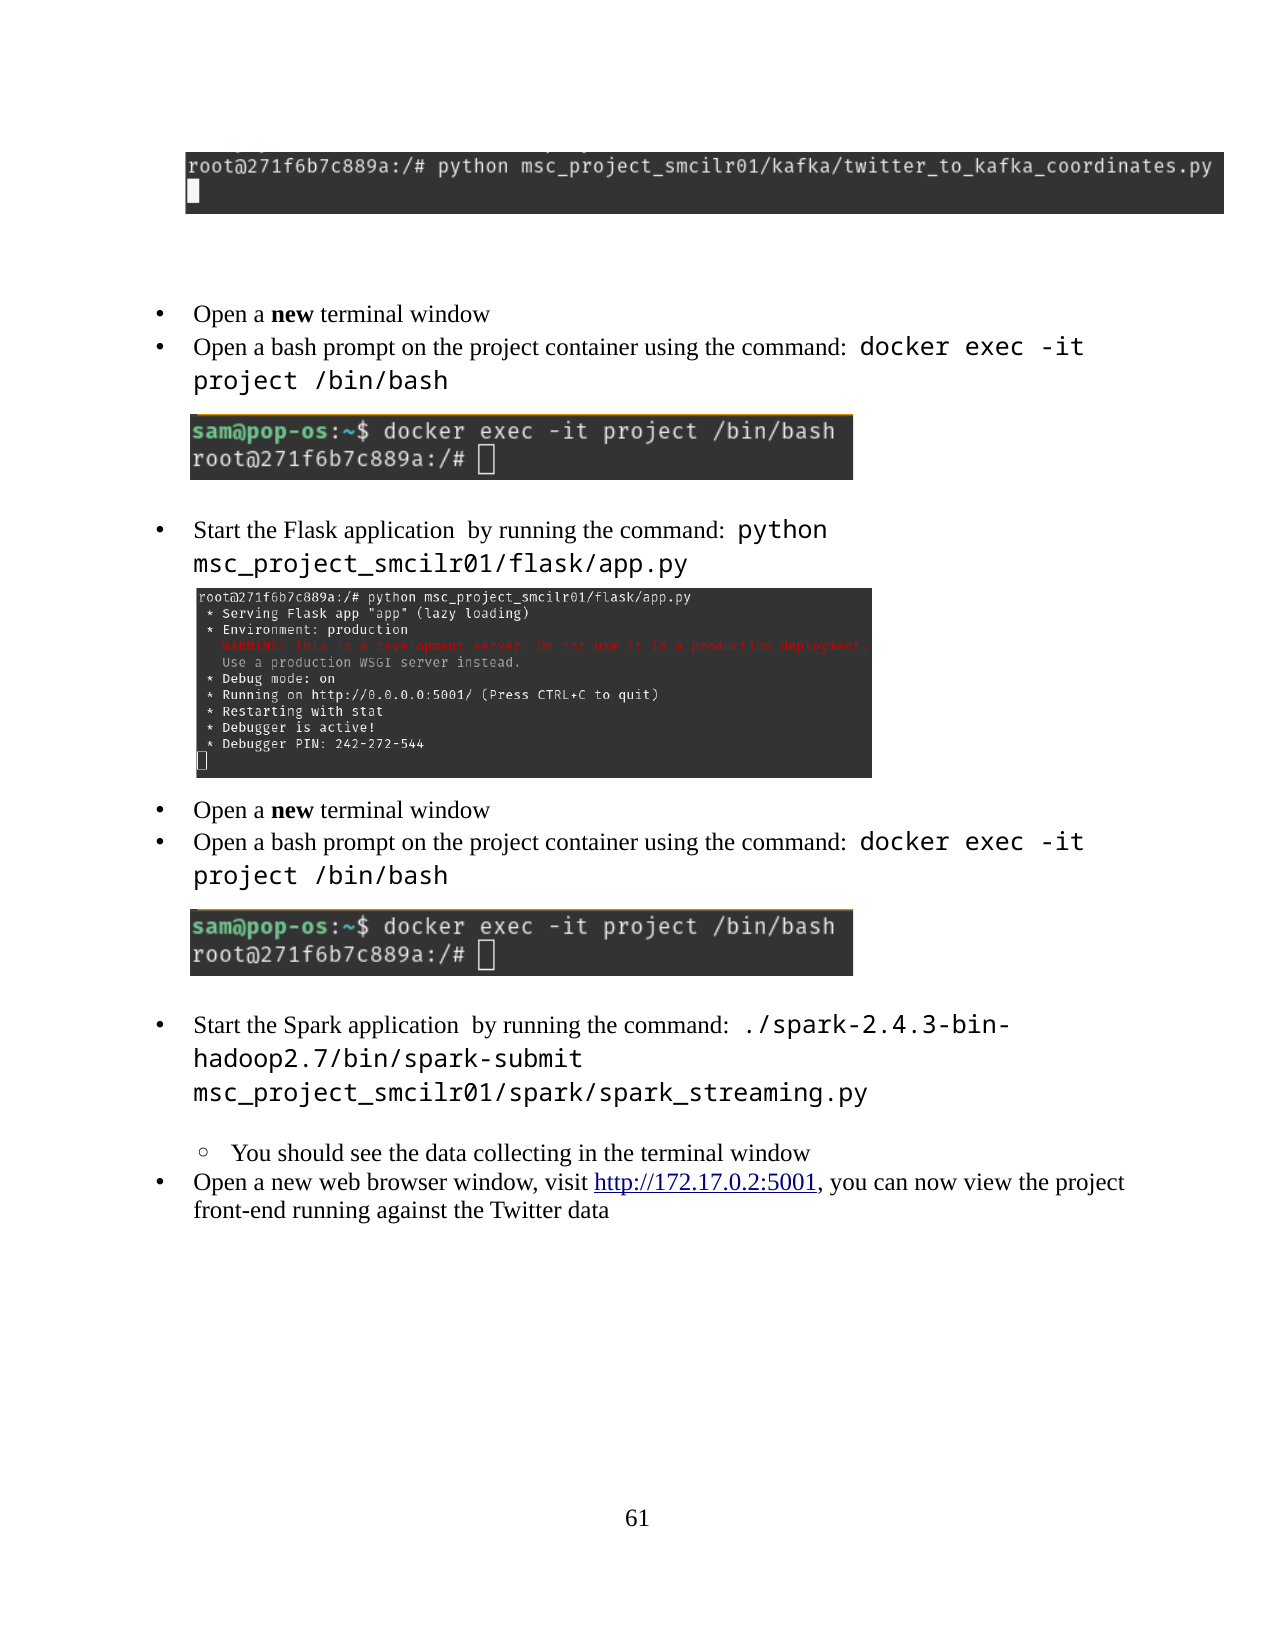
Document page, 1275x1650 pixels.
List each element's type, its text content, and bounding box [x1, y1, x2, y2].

list Start the Flask application by running the command: python msc_project_smcilr01/flask/app.py [156, 511, 1157, 579]
list Open a new terminal window [156, 795, 1157, 824]
list You should see the data collecting in the terminal window [193, 1138, 1157, 1167]
picture [190, 414, 854, 480]
picture [190, 909, 854, 976]
list Open a bash prompt on the project container using the command: docker exec -it project /bin/bash [156, 328, 1157, 396]
list Open a bash prompt on the project container using the command: docker exec -it project /bin/bash [156, 824, 1157, 892]
list Open a new web browser window, visit http://172.17.0.2:5001, you can now view the project front-end running against the Twitter data [156, 1167, 1157, 1224]
list Open a new terminal window [156, 299, 1157, 328]
list Start the Spark application by running the command: ./spark-2.4.3-bin-hadoop2.7/bin/spark-submit msc_project_smcilr01/spark/spark_streaming.py [156, 1007, 1157, 1109]
picture [196, 588, 872, 778]
picture [185, 152, 1224, 214]
